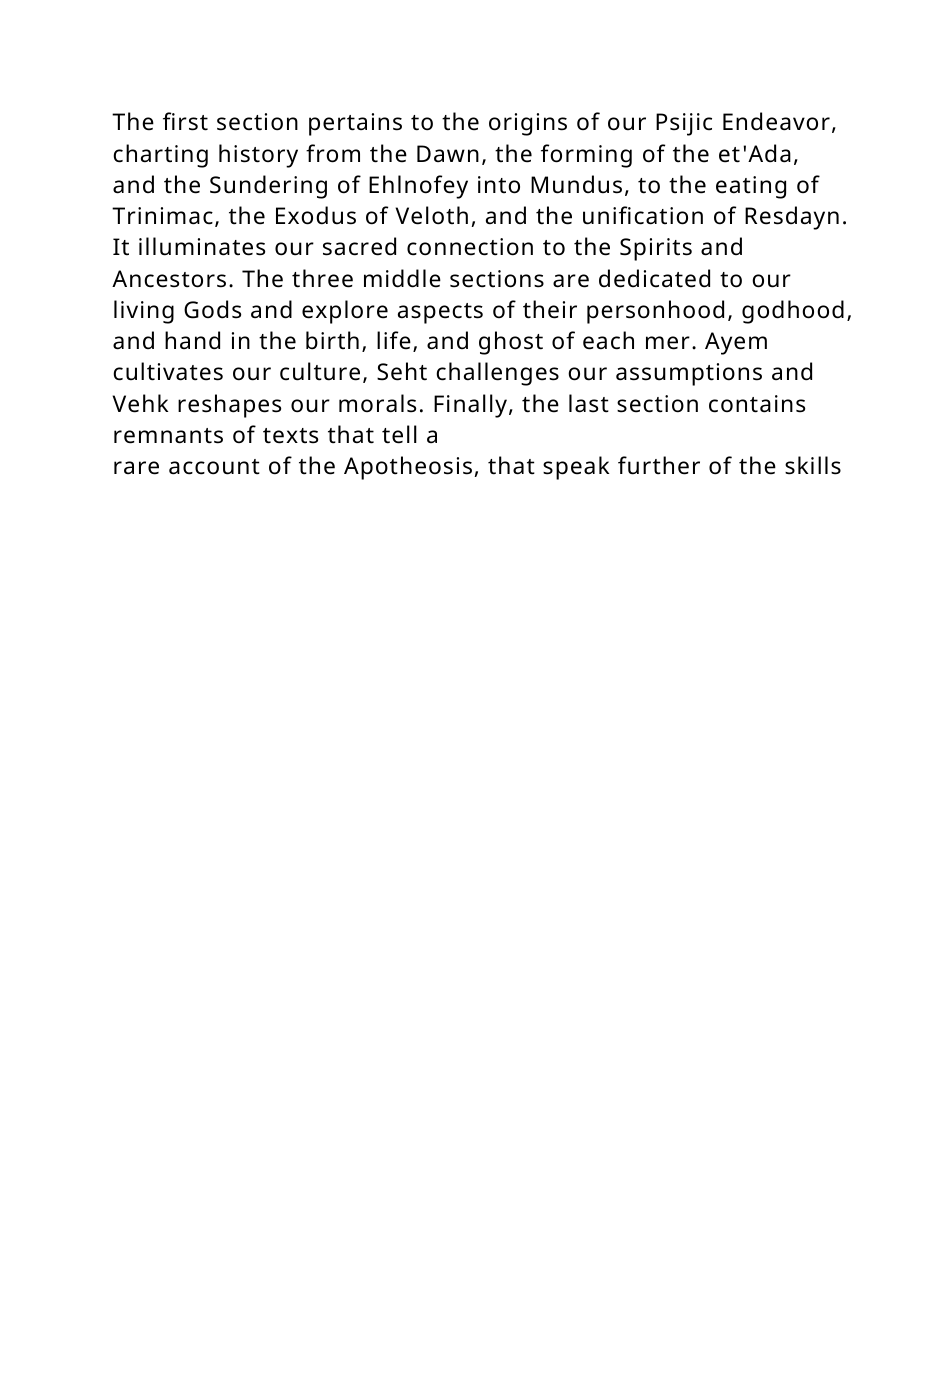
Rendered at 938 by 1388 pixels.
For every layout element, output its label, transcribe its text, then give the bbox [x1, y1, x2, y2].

text The first section pertains to the origins of our Psijic Endeavor, charting history from the Dawn, the forming of the et'Ada, and the Sundering of Ehlnofey into Mundus, to the eating of Trinimac, the Exodus of Veloth, and the unification of Resdayn. It illuminates our sacred connection to the Spirits and Ancestors. The three middle sections are dedicated to our living Gods and explore aspects of their personhood, godhood, and hand in the birth, life, and ghost of each mer. Ayem cultivates our culture, Seht challenges our assumptions and Vehk reshapes our morals. Finally, the last section contains remnants of texts that tell a rare account of the Apotheosis, that speak further of the skills [112, 106, 862, 481]
